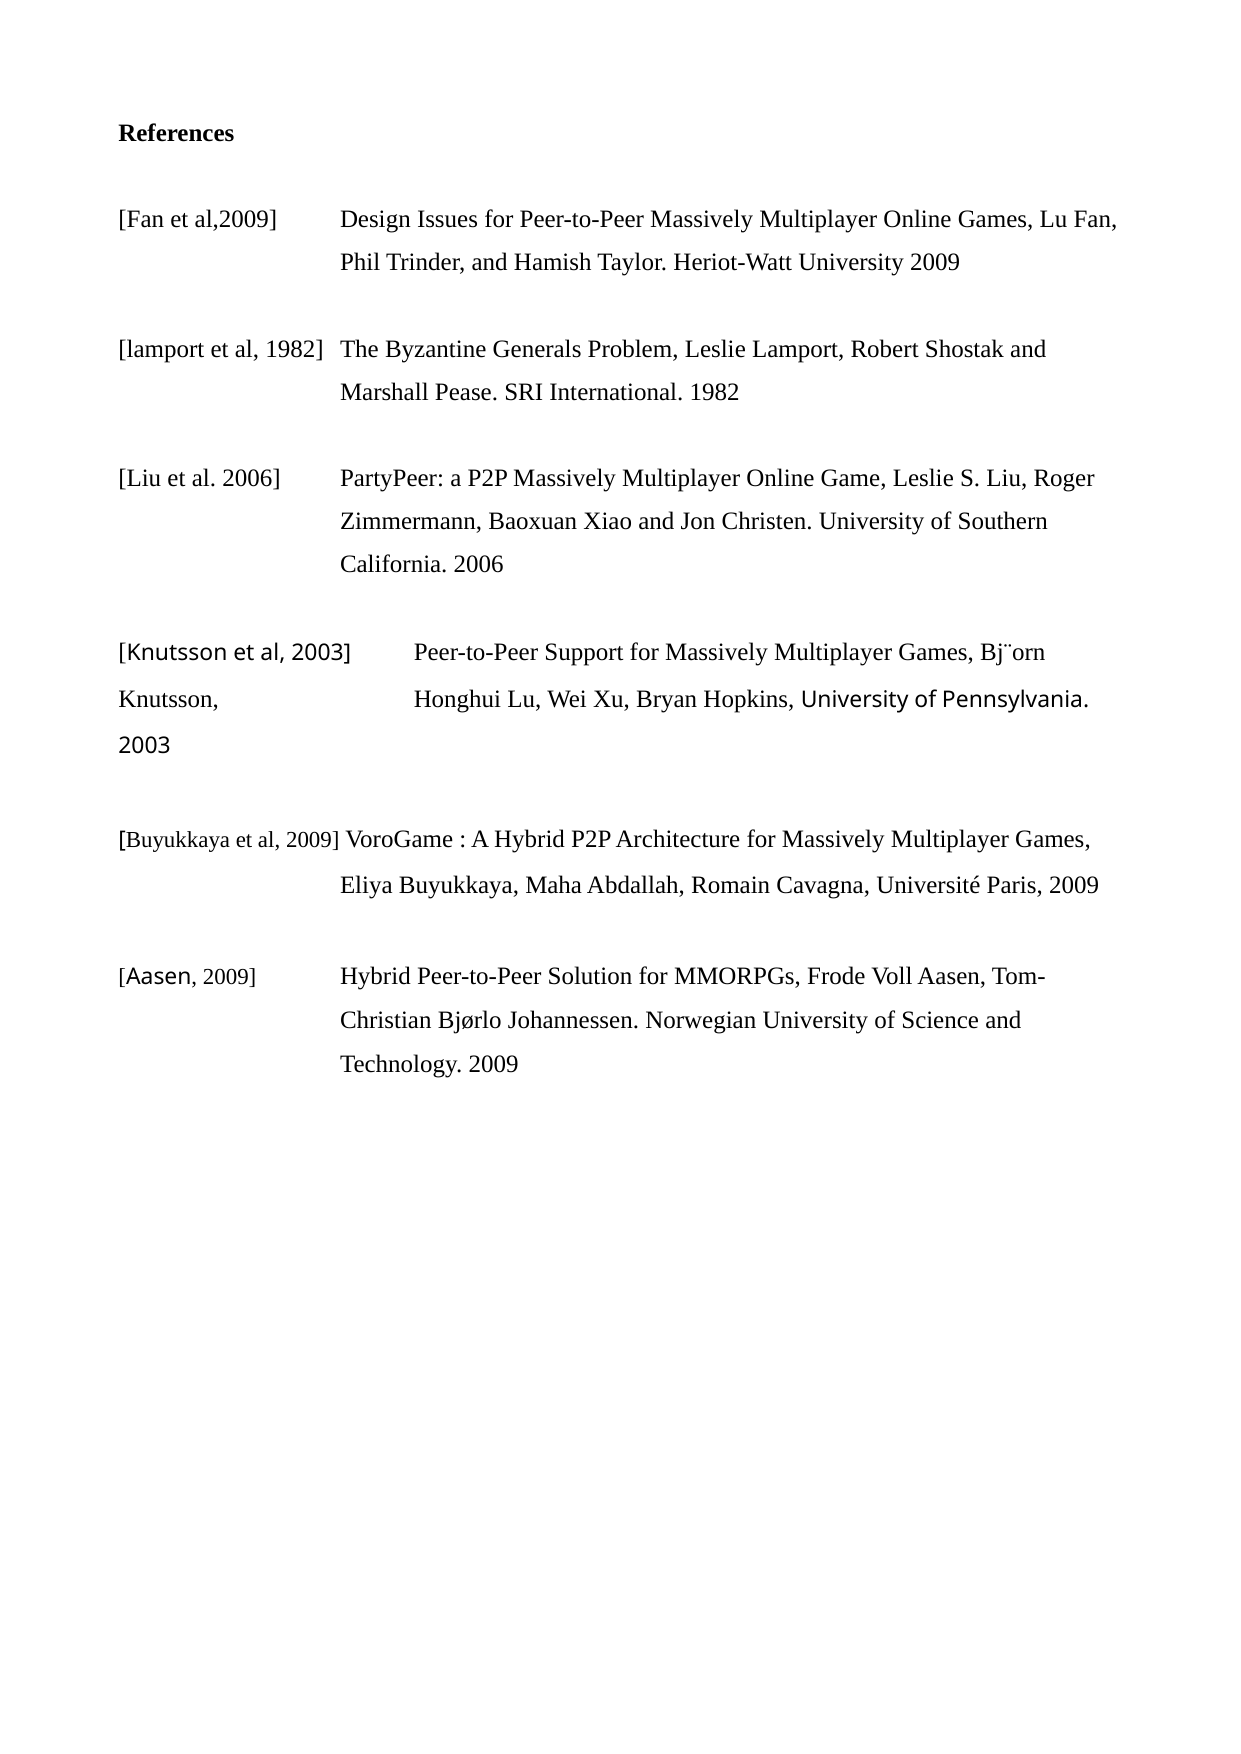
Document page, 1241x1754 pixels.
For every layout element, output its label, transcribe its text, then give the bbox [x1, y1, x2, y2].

text Eliya Buyukkaya, Maha Abdallah, Romain Cavagna, Université Paris, 2009 [118, 870, 1122, 899]
text References [118, 118, 1122, 147]
text [Liu et al. 2006] PartyPeer: a P2P Massively Multiplayer Online Game, Leslie S. Liu, Roger Zimmermann, Baoxuan Xiao and Jon Christen. University of Southern California. 2006 [118, 463, 1122, 578]
text [Knutsson et al, 2003] Peer-to-Peer Support for Massively Multiplayer Games, Bj¨orn Knutsson, Honghui Lu, Wei Xu, Bryan Hopkins, University of Pennsylvania. 2003 [118, 636, 1122, 761]
text [Buyukkaya et al, 2009] VoroGame : A Hybrid P2P Architecture for Massively Multiplayer Games, [118, 823, 1122, 854]
text [Aasen, 2009] Hybrid Peer-to-Peer Solution for MMORPGs, Frode Voll Aasen, Tom- Christian Bjørlo Johannessen. Norwegian University of Science and Technology. 2009 [118, 960, 1122, 1077]
text [Fan et al,2009] Design Issues for Peer-to-Peer Massively Multiplayer Online Games, Lu Fan, Phil Trinder, and Hamish Taylor. Heriot-Watt University 2009 [118, 204, 1122, 276]
text [lamport et al, 1982] The Byzantine Generals Problem, Leslie Lamport, Robert Shostak and Marshall Pease. SRI International. 1982 [118, 334, 1122, 406]
